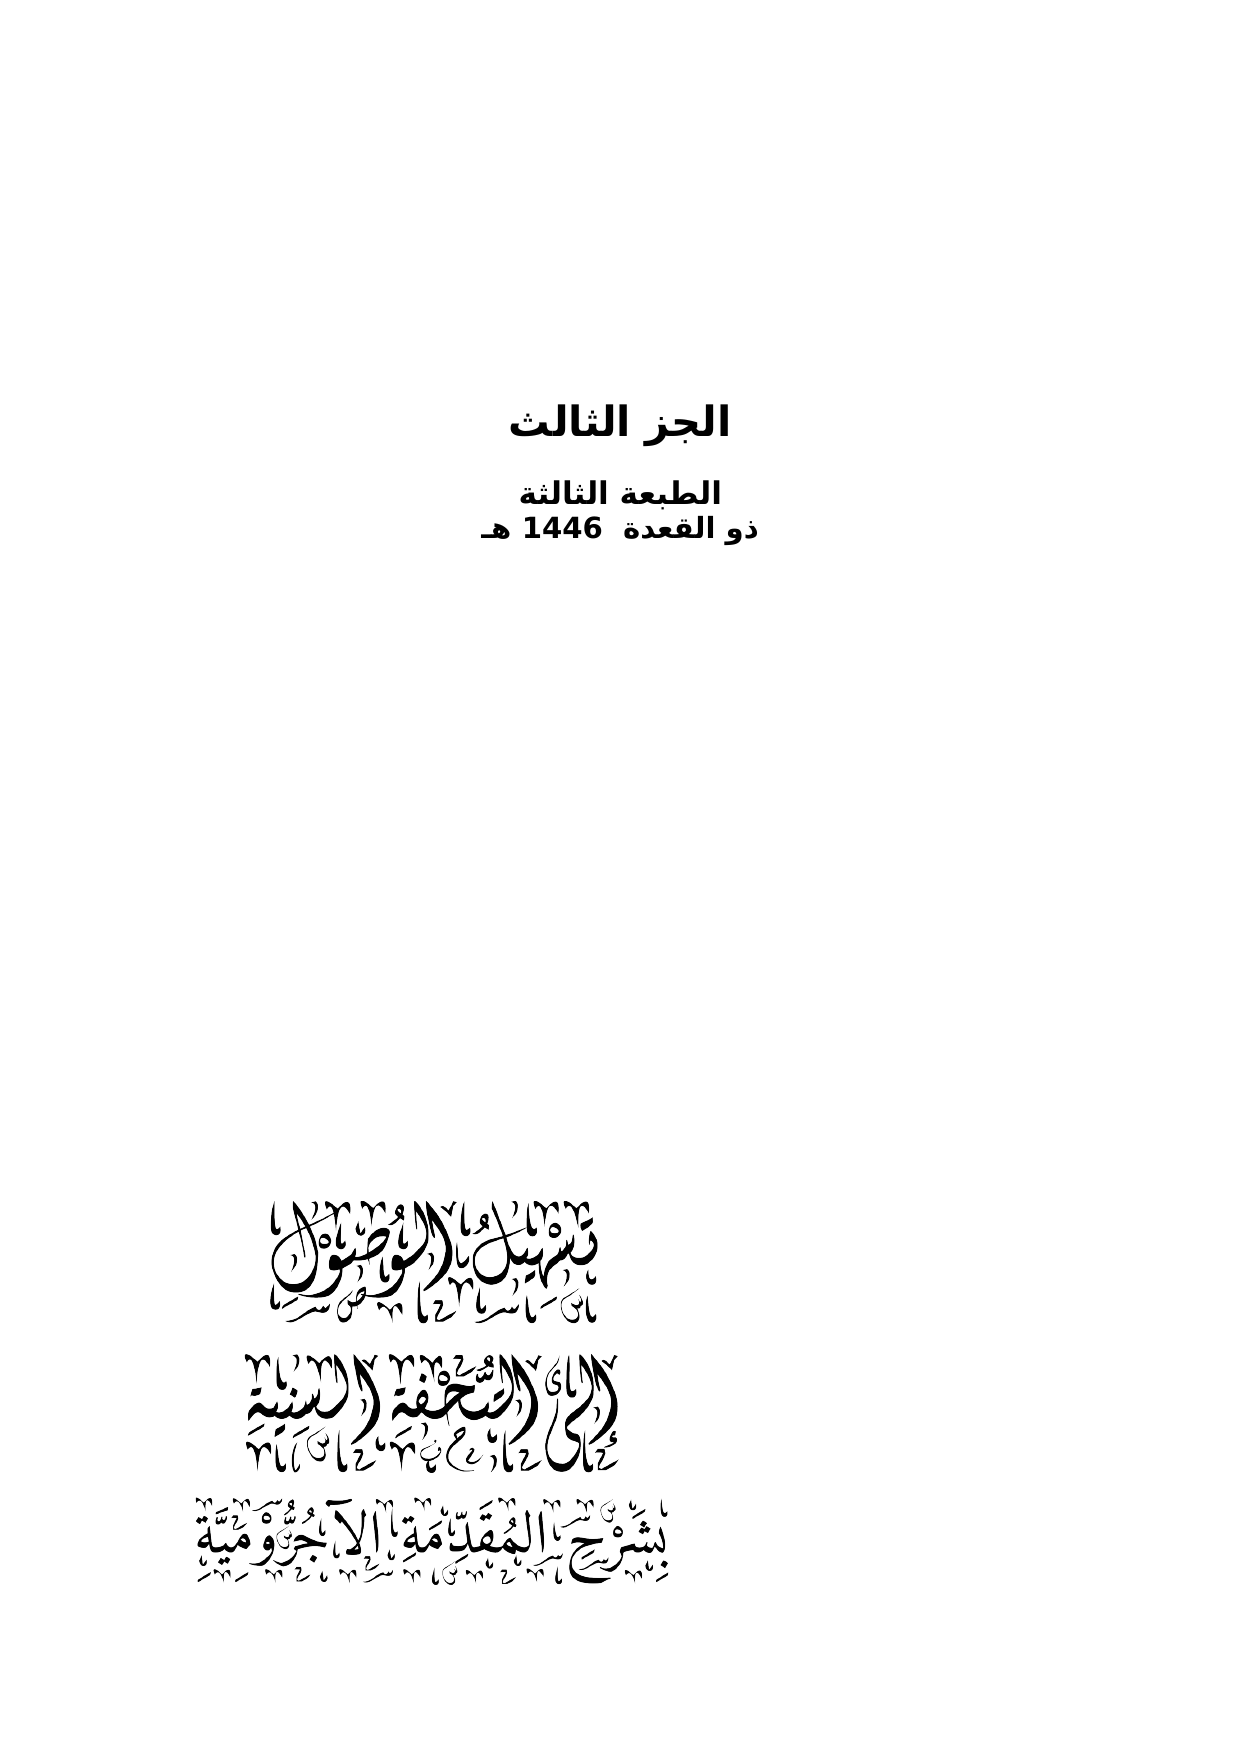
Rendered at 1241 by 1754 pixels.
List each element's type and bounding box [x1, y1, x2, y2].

picture [195, 1201, 669, 1585]
